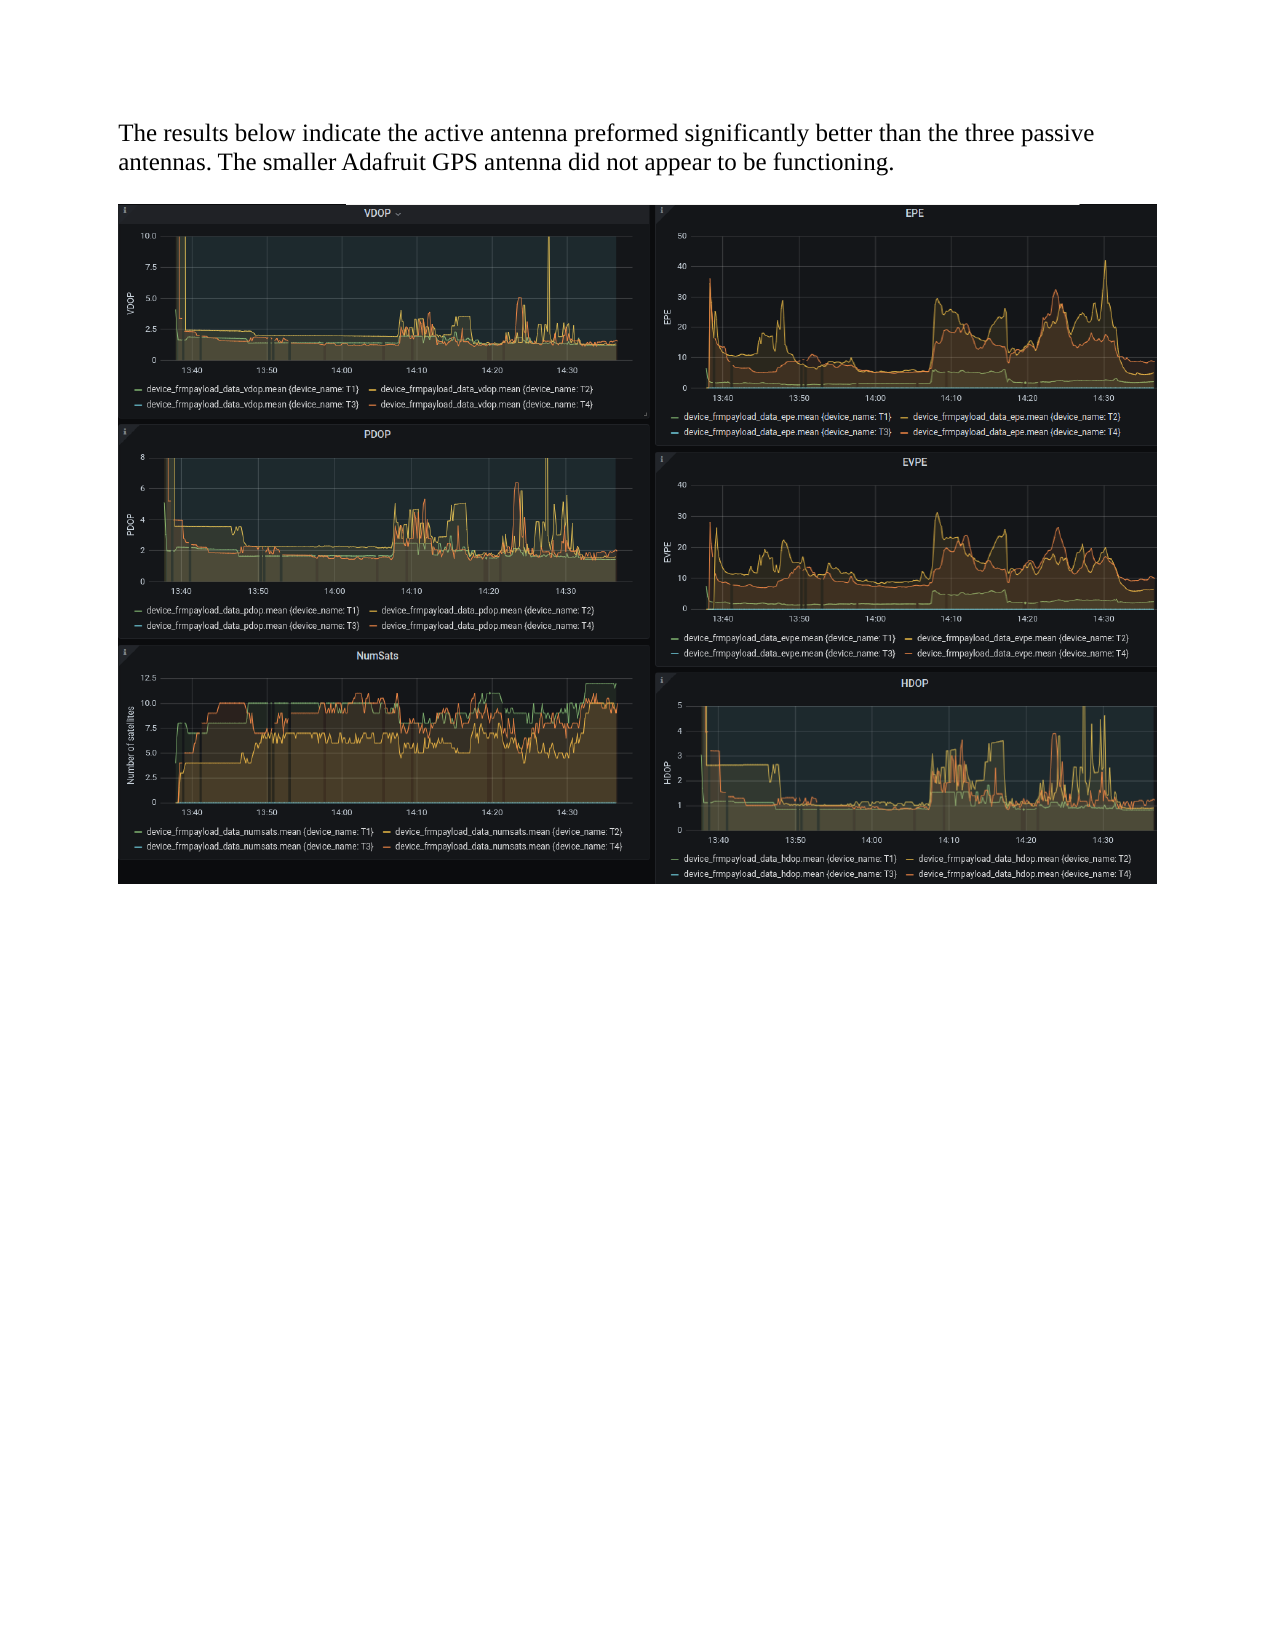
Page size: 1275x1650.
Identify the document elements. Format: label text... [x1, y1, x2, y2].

picture [118, 204, 1157, 884]
text The results below indicate the active antenna preformed significantly better than the three passive antennas. The smaller Adafruit GPS antenna did not appear to be functioning. [118, 118, 1157, 176]
